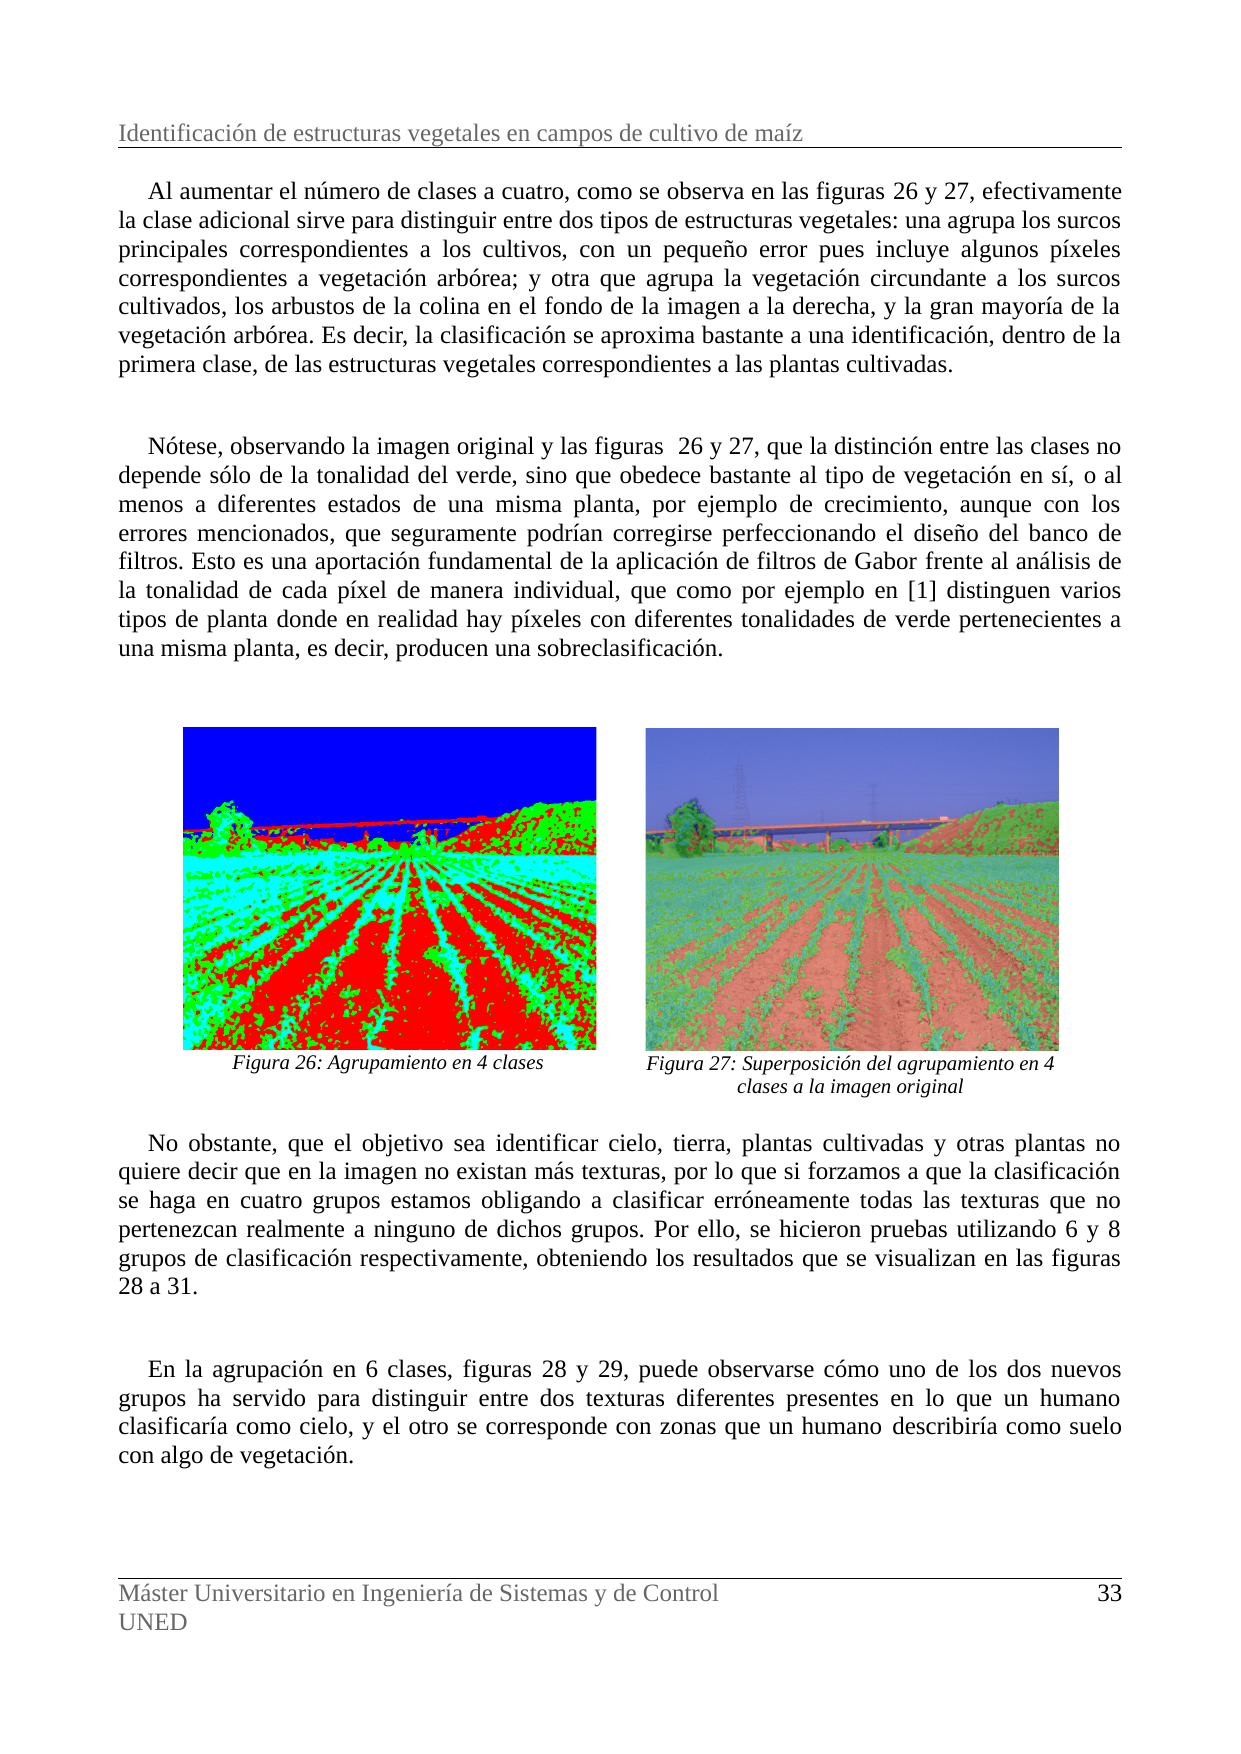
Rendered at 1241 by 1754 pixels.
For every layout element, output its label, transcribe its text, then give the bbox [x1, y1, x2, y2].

text Nótese, observando la imagen original y las figuras 26 y 27, que la distinción entre las clases no depende sólo de la tonalidad del verde, sino que obedece bastante al tipo de vegetación en sí, o al menos a diferentes estados de una misma planta, por ejemplo de crecimiento, aunque con los errores mencionados, que seguramente podrían corregirse perfeccionando el diseño del banco de filtros. Esto es una aportación fundamental de la aplicación de filtros de Gabor frente al análisis de la tonalidad de cada píxel de manera individual, que como por ejemplo en [1] distinguen varios tipos de planta donde en realidad hay píxeles con diferentes tonalidades de verde pertenecientes a una misma planta, es decir, producen una sobreclasificación. [118, 431, 1122, 661]
text Figura 26: Agrupamiento en 4 clases [183, 1050, 594, 1074]
text En la agrupación en 6 clases, figuras 28 y 29, puede observarse cómo uno de los dos nuevos grupos ha servido para distinguir entre dos texturas diferentes presentes en lo que un humano clasificaría como cielo, y el otro se corresponde con zonas que un humano describiría como suelo con algo de vegetación. [118, 1354, 1122, 1469]
text Figura 27: Superposición del agrupamiento en 4 clases a la imagen original [646, 1051, 1057, 1098]
text Al aumentar el número de clases a cuatro, como se observa en las figuras 26 y 27, efectivamente la clase adicional sirve para distinguir entre dos tipos de estructuras vegetales: una agrupa los surcos principales correspondientes a los cultivos, con un pequeño error pues incluye algunos píxeles correspondientes a vegetación arbórea; y otra que agrupa la vegetación circundante a los surcos cultivados, los arbustos de la colina en el fondo de la imagen a la derecha, y la gran mayoría de la vegetación arbórea. Es decir, la clasificación se aproxima bastante a una identificación, dentro de la primera clase, de las estructuras vegetales correspondientes a las plantas cultivadas. [118, 176, 1122, 378]
text No obstante, que el objetivo sea identificar cielo, tierra, plantas cultivadas y otras plantas no quiere decir que en la imagen no existan más texturas, por lo que si forzamos a que la clasificación se haga en cuatro grupos estamos obligando a clasificar erróneamente todas las texturas que no pertenezcan realmente a ninguno de dichos grupos. Por ello, se hicieron pruebas utilizando 6 y 8 grupos de clasificación respectivamente, obteniendo los resultados que se visualizan en las figuras 28 a 31. [118, 1128, 1122, 1300]
picture [183, 727, 597, 1050]
picture [645, 728, 1059, 1051]
